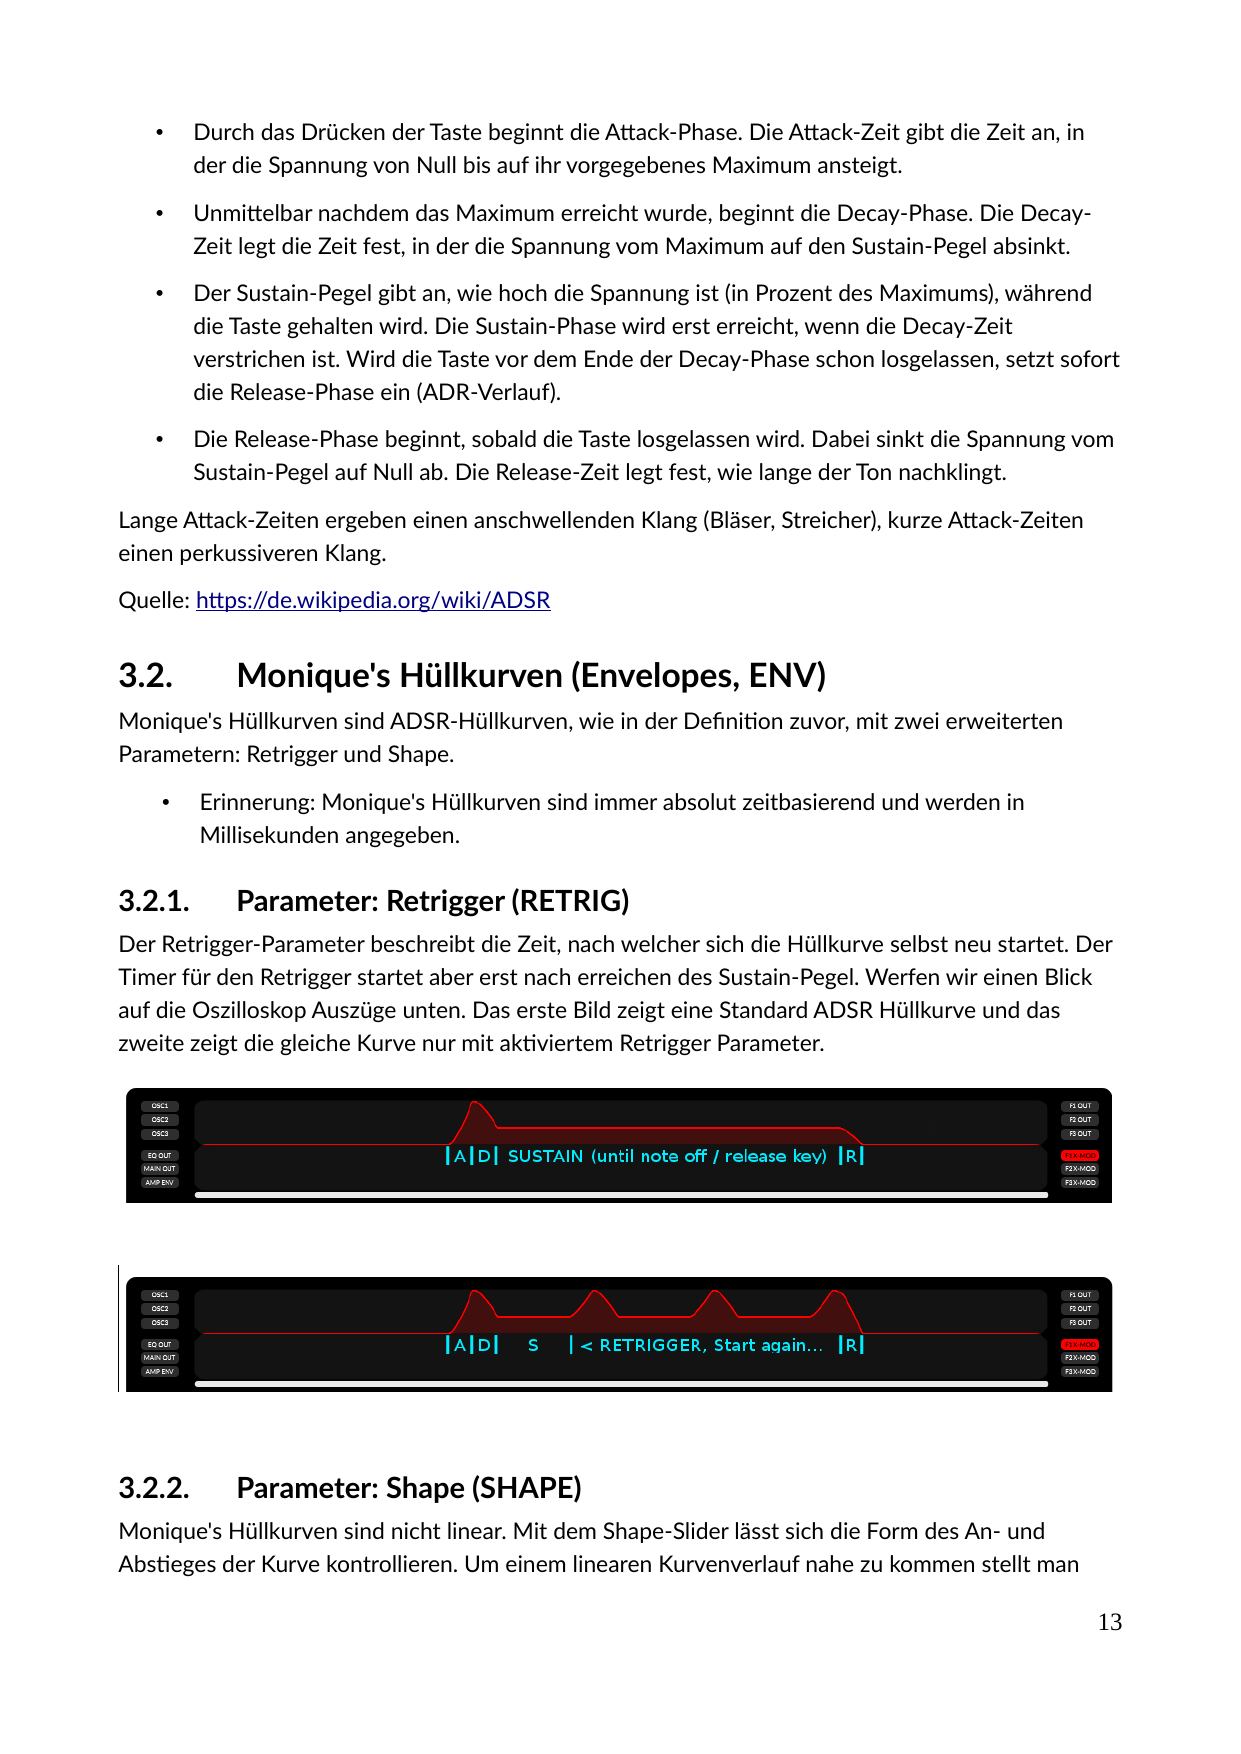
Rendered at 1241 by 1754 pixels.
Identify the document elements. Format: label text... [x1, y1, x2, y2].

text Quelle: https://de.wikipedia.org/wiki/ADSR [118, 586, 1122, 613]
list Die Release-Phase beginnt, sobald die Taste losgelassen wird. Dabei sinkt die Spannung vom Sustain-Pegel auf Null ab. Die Release-Zeit legt fest, wie lange der Ton nachklingt. [156, 425, 1122, 486]
picture [118, 1265, 1123, 1402]
list Durch das Drücken der Taste beginnt die Attack-Phase. Die Attack-Zeit gibt die Zeit an, in der die Spannung von Null bis auf ihr vorgegebenes Maximum ansteigt. [156, 118, 1122, 178]
subtitle Parameter: Shape (SHAPE) [118, 1469, 1122, 1504]
picture [118, 1076, 1123, 1213]
list Unmittelbar nachdem das Maximum erreicht wurde, beginnt die Decay-Phase. Die Decay-Zeit legt die Zeit fest, in der die Spannung vom Maximum auf den Sustain-Pegel absinkt. [156, 198, 1122, 259]
text Monique's Hüllkurven sind nicht linear. Mit dem Shape-Slider lässt sich die Form des An- und Abstieges der Kurve kontrollieren. Um einem linearen Kurvenverlauf nahe zu kommen stellt man [118, 1517, 1122, 1577]
subtitle Monique's Hüllkurven (Envelopes, ENV) [118, 654, 1122, 695]
list Erinnerung: Monique's Hüllkurven sind immer absolut zeitbasierend und werden in Millisekunden angegeben. [162, 788, 1122, 848]
text Lange Attack-Zeiten ergeben einen anschwellenden Klang (Bläser, Streicher), kurze Attack-Zeiten einen perkussiveren Klang. [118, 506, 1122, 566]
list Der Sustain-Pegel gibt an, wie hoch die Spannung ist (in Prozent des Maximums), während die Taste gehalten wird. Die Sustain-Phase wird erst erreicht, wenn die Decay-Zeit verstrichen ist. Wird die Taste vor dem Ende der Decay-Phase schon losgelassen, setzt sofort die Release-Phase ein (ADR-Verlauf). [156, 279, 1122, 405]
subtitle Parameter: Retrigger (RETRIG) [118, 883, 1122, 918]
text Monique's Hüllkurven sind ADSR-Hüllkurven, wie in der Definition zuvor, mit zwei erweiterten Parametern: Retrigger und Shape. [118, 707, 1122, 768]
text Der Retrigger-Parameter beschreibt die Zeit, nach welcher sich die Hüllkurve selbst neu startet. Der Timer für den Retrigger startet aber erst nach erreichen des Sustain-Pegel. Werfen wir einen Blick auf die Oszilloskop Auszüge unten. Das erste Bild zeigt eine Standard ADSR Hüllkurve und das zweite zeigt die gleiche Kurve nur mit aktiviertem Retrigger Parameter. [118, 930, 1122, 1056]
